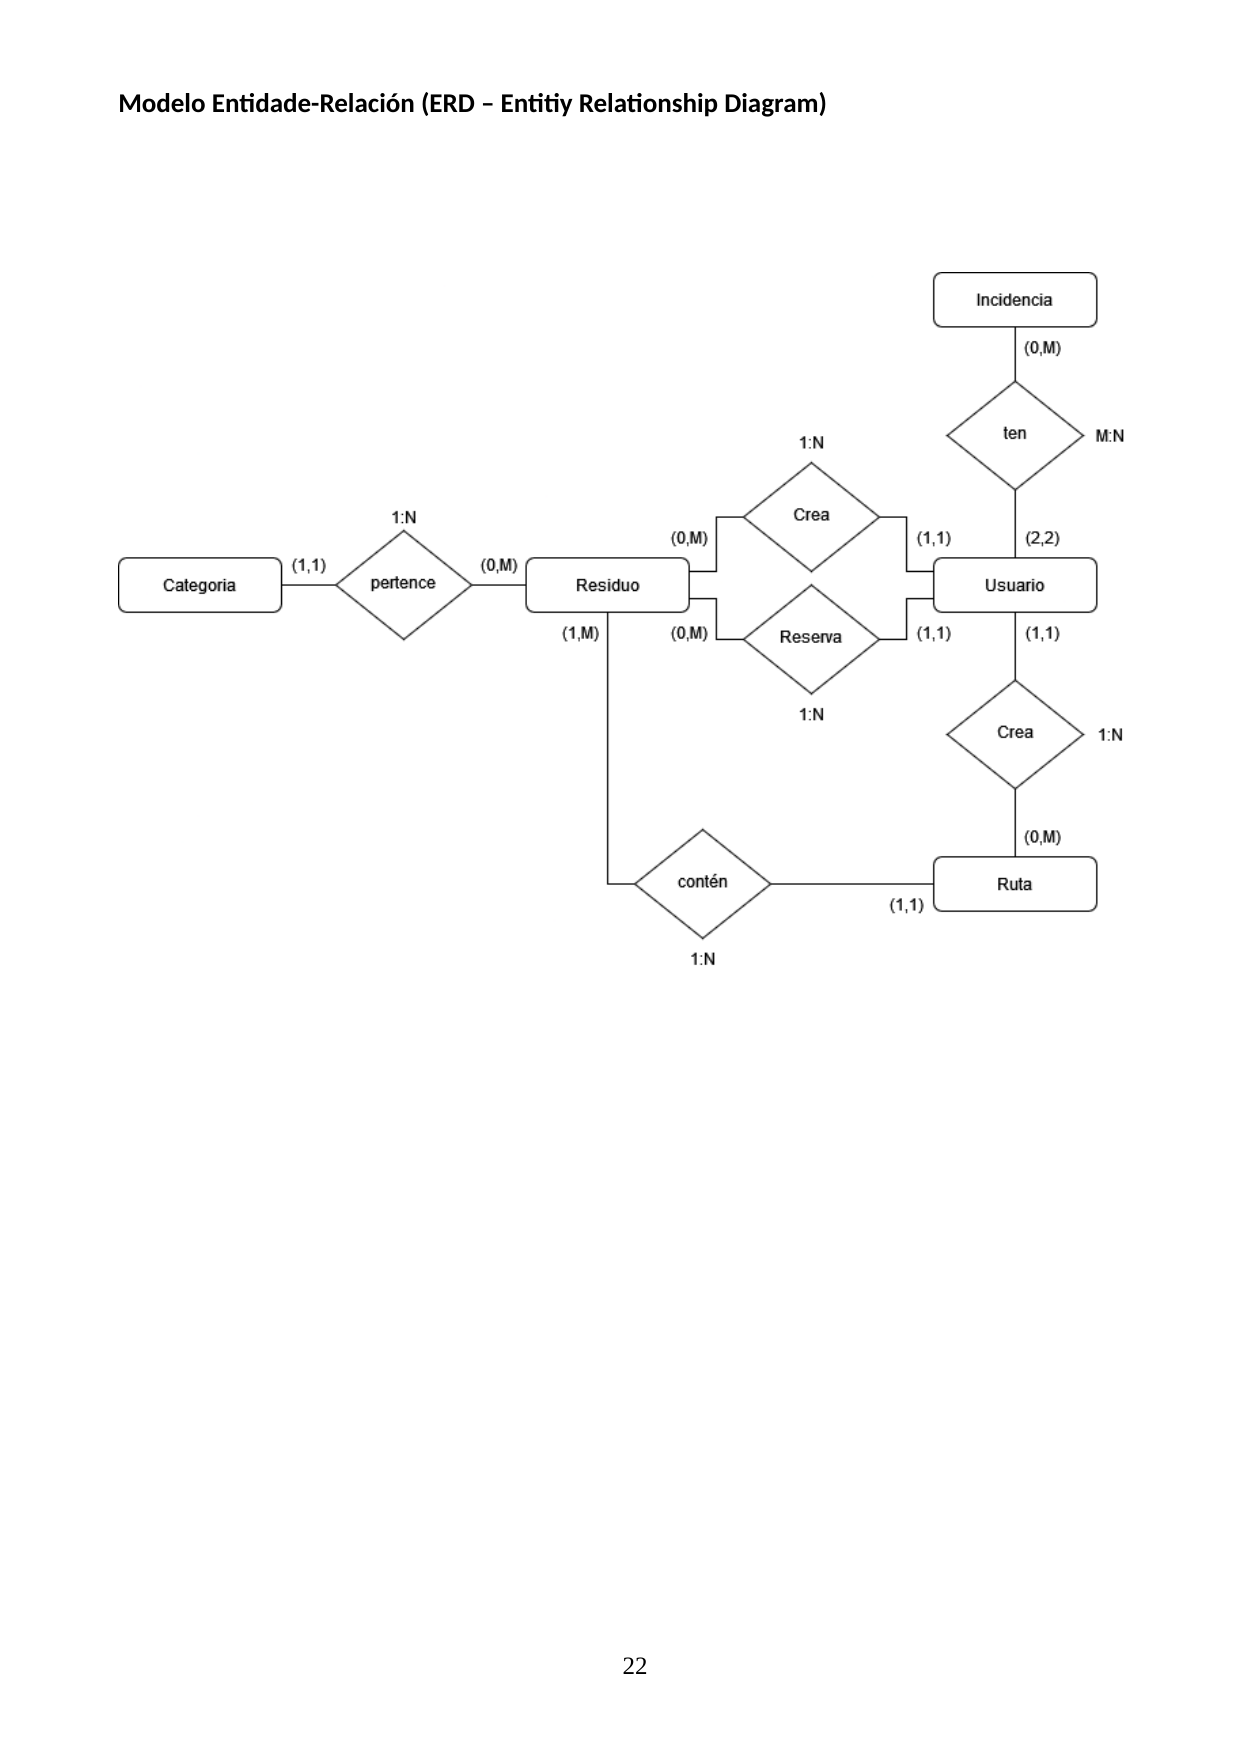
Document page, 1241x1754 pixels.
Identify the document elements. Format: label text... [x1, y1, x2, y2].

subtitle Modelo Entidade-Relación (ERD – Entitiy Relationship Diagram) [118, 86, 1152, 119]
picture [118, 272, 1152, 980]
